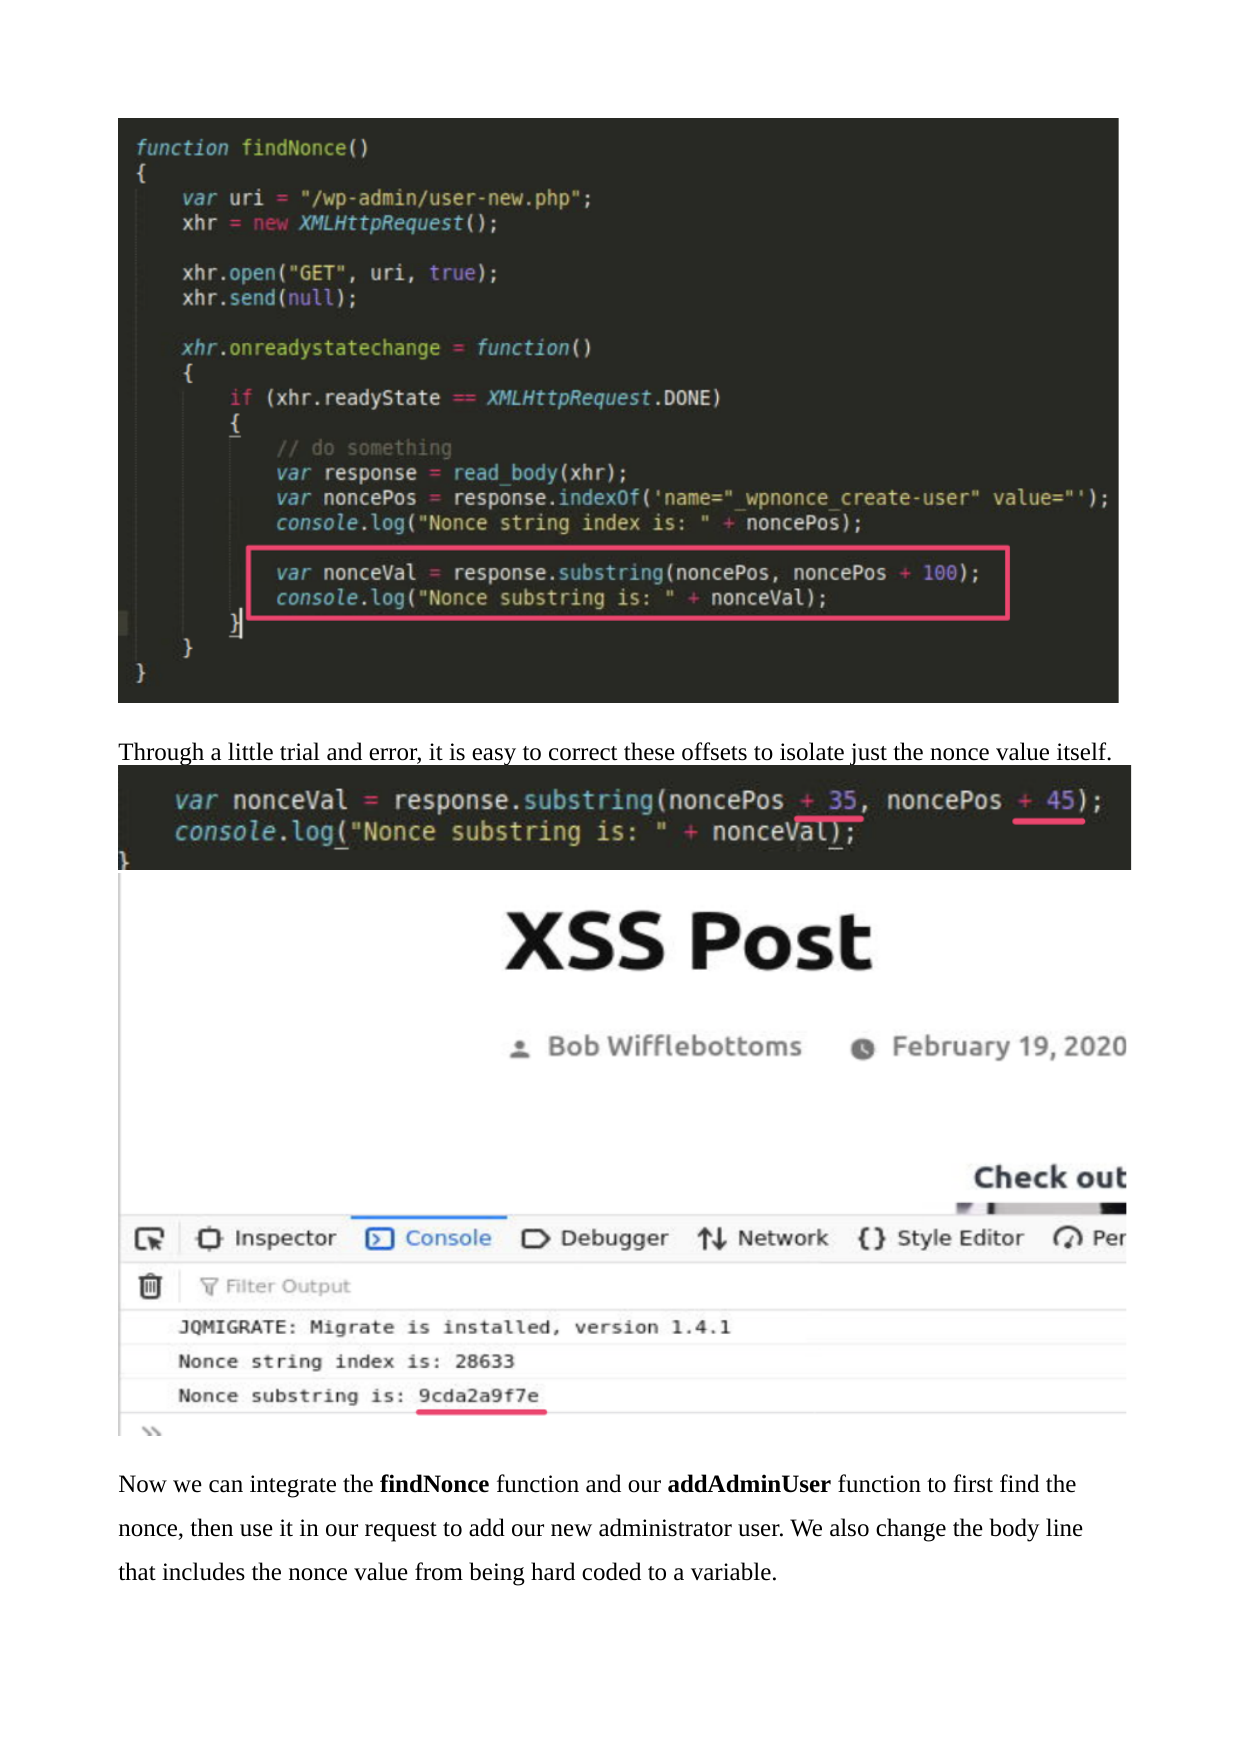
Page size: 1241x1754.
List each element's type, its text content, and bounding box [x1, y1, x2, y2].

text Through a little trial and error, it is easy to correct these offsets to isolate just the nonce value itself. [118, 722, 1122, 765]
picture [118, 765, 1132, 870]
picture [118, 873, 1127, 1436]
text Now we can integrate the findNonce function and our addAdminUser function to first find the nonce, then use it in our request to add our new administrator user. We also change the body line that includes the nonce value from being hard coded to a variable. [118, 1454, 1122, 1586]
picture [118, 118, 1119, 703]
